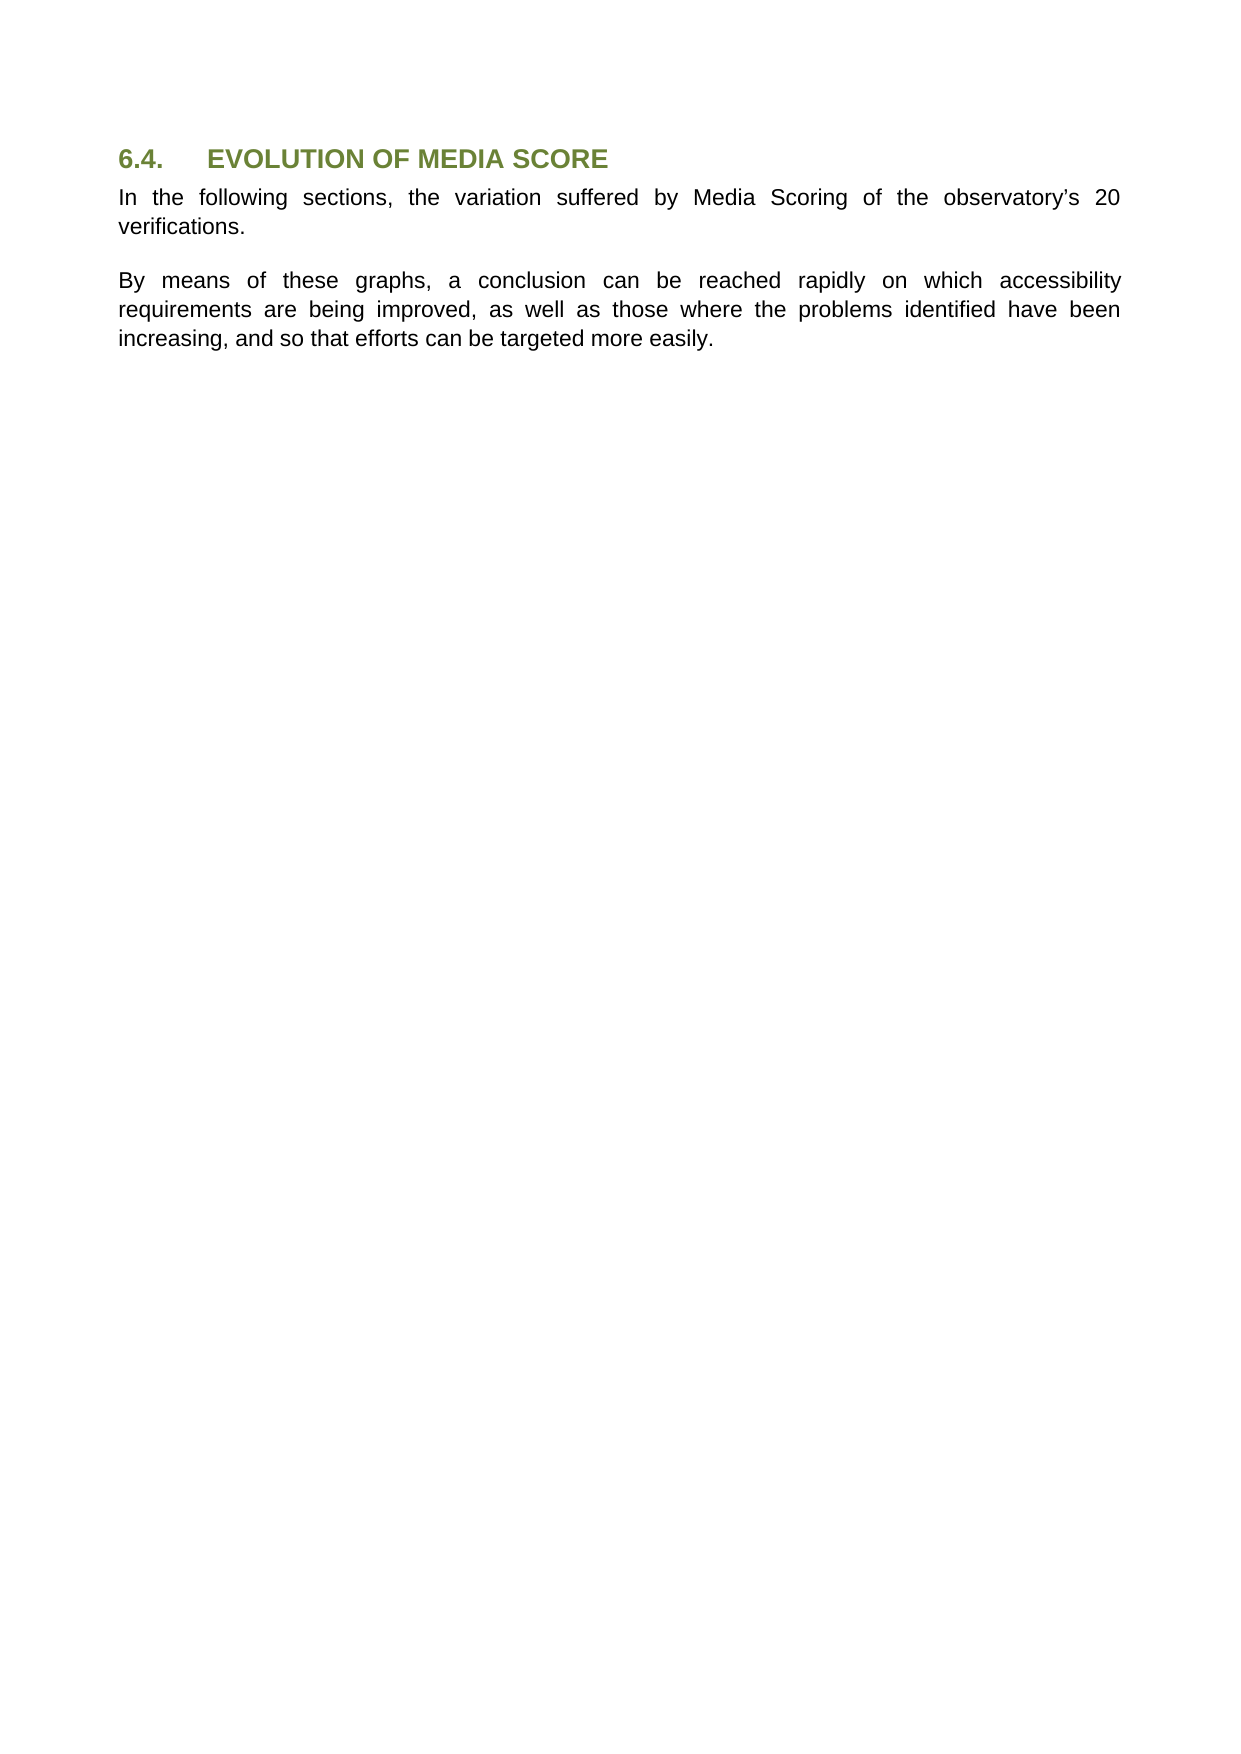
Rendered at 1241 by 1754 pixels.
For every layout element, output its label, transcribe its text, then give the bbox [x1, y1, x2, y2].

text In the following sections, the variation suffered by Media Scoring of the observatory’s 20 verifications. [118, 184, 1122, 239]
subtitle Evolution of Media Score [118, 143, 1122, 174]
text By means of these graphs, a conclusion can be reached rapidly on which accessibility requirements are being improved, as well as those where the problems identified have been increasing, and so that efforts can be targeted more easily. [118, 267, 1122, 351]
